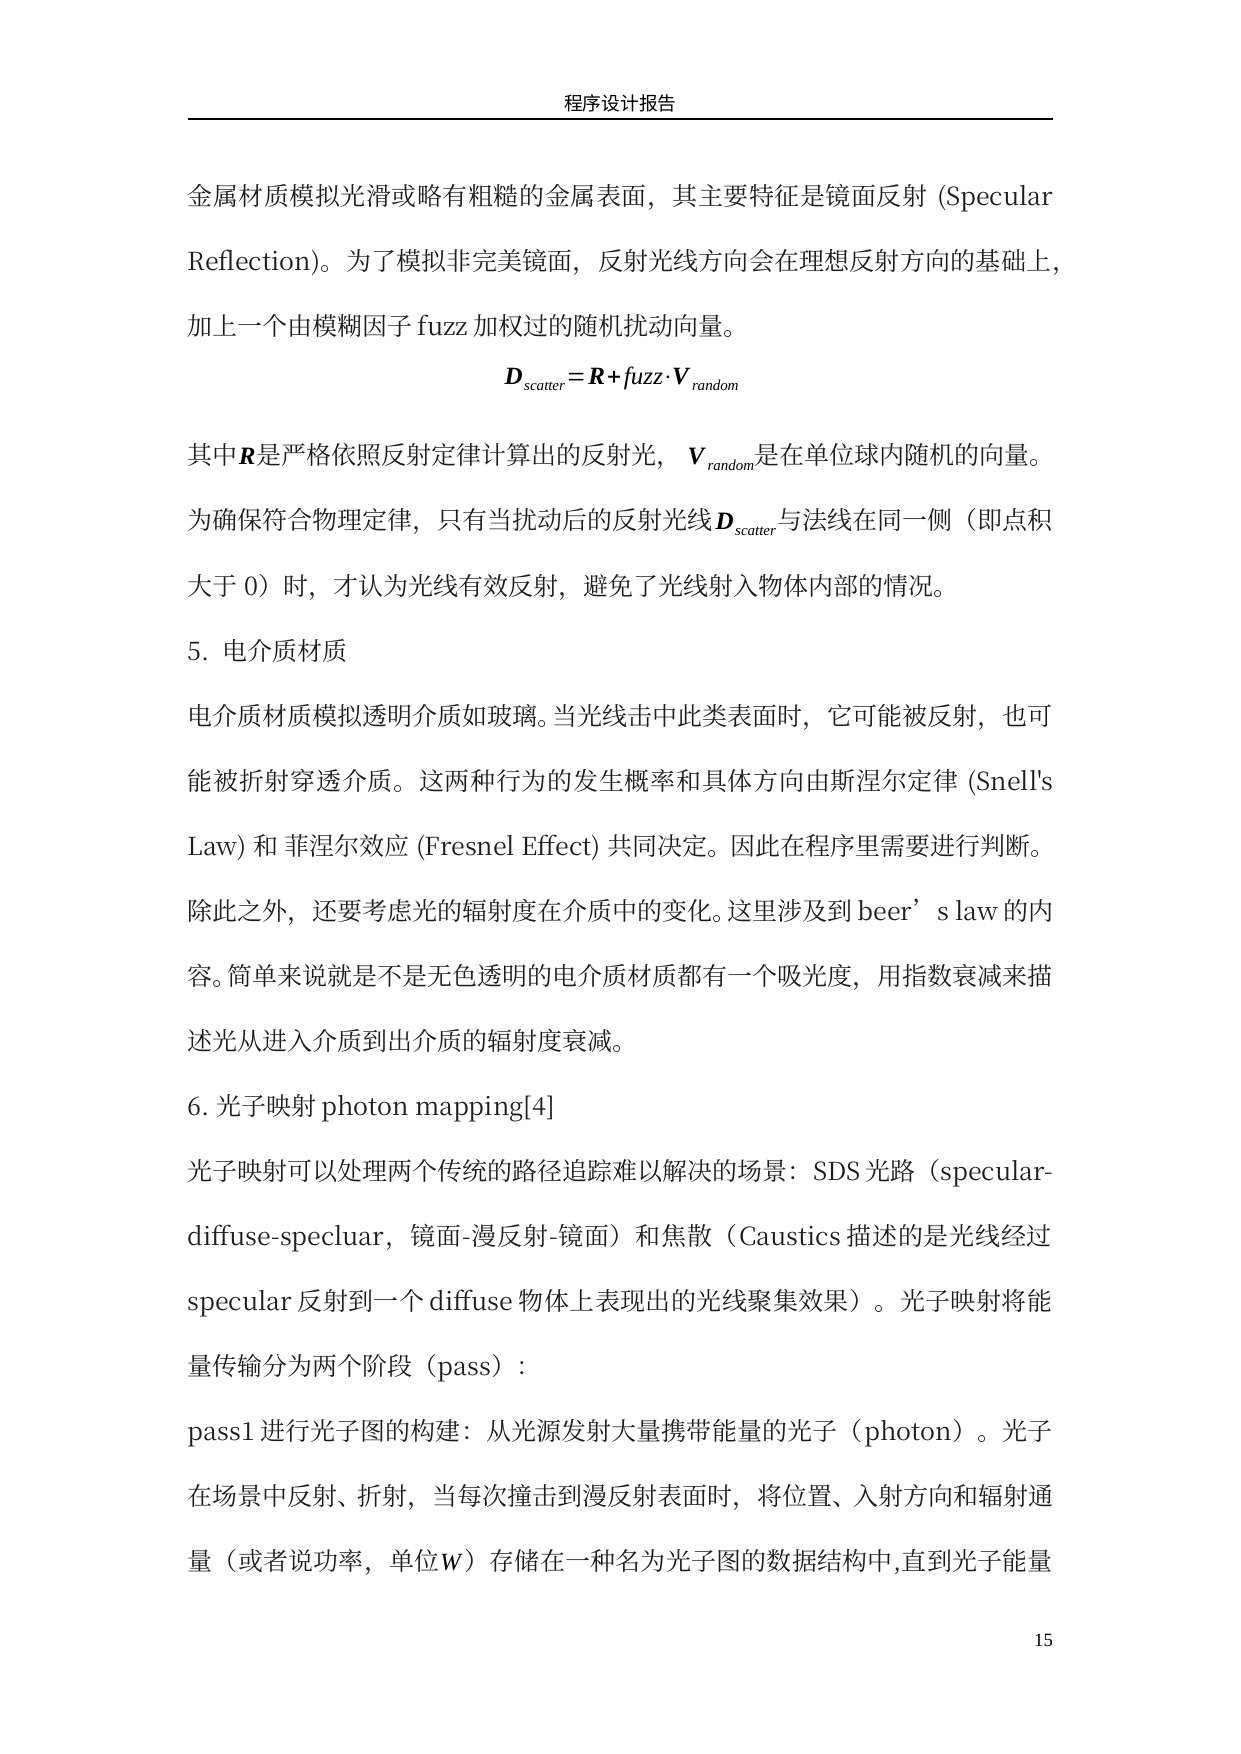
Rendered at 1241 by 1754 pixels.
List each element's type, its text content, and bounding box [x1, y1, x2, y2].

text 除此之外，还要考虑光的辐射度在介质中的变化。这里涉及到beer’s law的内容。简单来说就是不是无色透明的电介质材质都有一个吸光度，用指数衰减来描述光从进入介质到出介质的辐射度衰减。 [187, 877, 1053, 1072]
text 光子映射可以处理两个传统的路径追踪难以解决的场景：SDS光路（specular-diffuse-specluar，镜面-漫反射-镜面）和焦散（Caustics描述的是光线经过specular反射到一个diffuse物体上表现出的光线聚集效果）。光子映射将能量传输分为两个阶段（pass）： [187, 1137, 1053, 1397]
text 6. 光子映射photon mapping[4] [187, 1072, 1053, 1137]
text pass1进行光子图的构建：从光源发射大量携带能量的光子（photon）。光子在场景中反射、折射，当每次撞击到漫反射表面时，将位置、入射方向和辐射通量（或者说功率，单位）存储在一种名为光子图的数据结构中,直到光子能量 [187, 1397, 1053, 1592]
text 其中是严格依照反射定律计算出的反射光， 是在单位球内随机的向量。为确保符合物理定律，只有当扰动后的反射光线与法线在同一侧（即点积大于 0）时，才认为光线有效反射，避免了光线射入物体内部的情况。 [187, 357, 1053, 617]
text 金属材质模拟光滑或略有粗糙的金属表面，其主要特征是镜面反射 (Specular Reflection)。为了模拟非完美镜面，反射光线方向会在理想反射方向的基础上，加上一个由模糊因子fuzz加权过的随机扰动向量。 [187, 162, 1053, 357]
text 5. 电介质材质 [187, 617, 1053, 682]
text 电介质材质模拟透明介质如玻璃。当光线击中此类表面时，它可能被反射，也可能被折射穿透介质。这两种行为的发生概率和具体方向由斯涅尔定律 (Snell's Law) 和 菲涅尔效应 (Fresnel Effect) 共同决定。因此在程序里需要进行判断。 [187, 682, 1053, 877]
